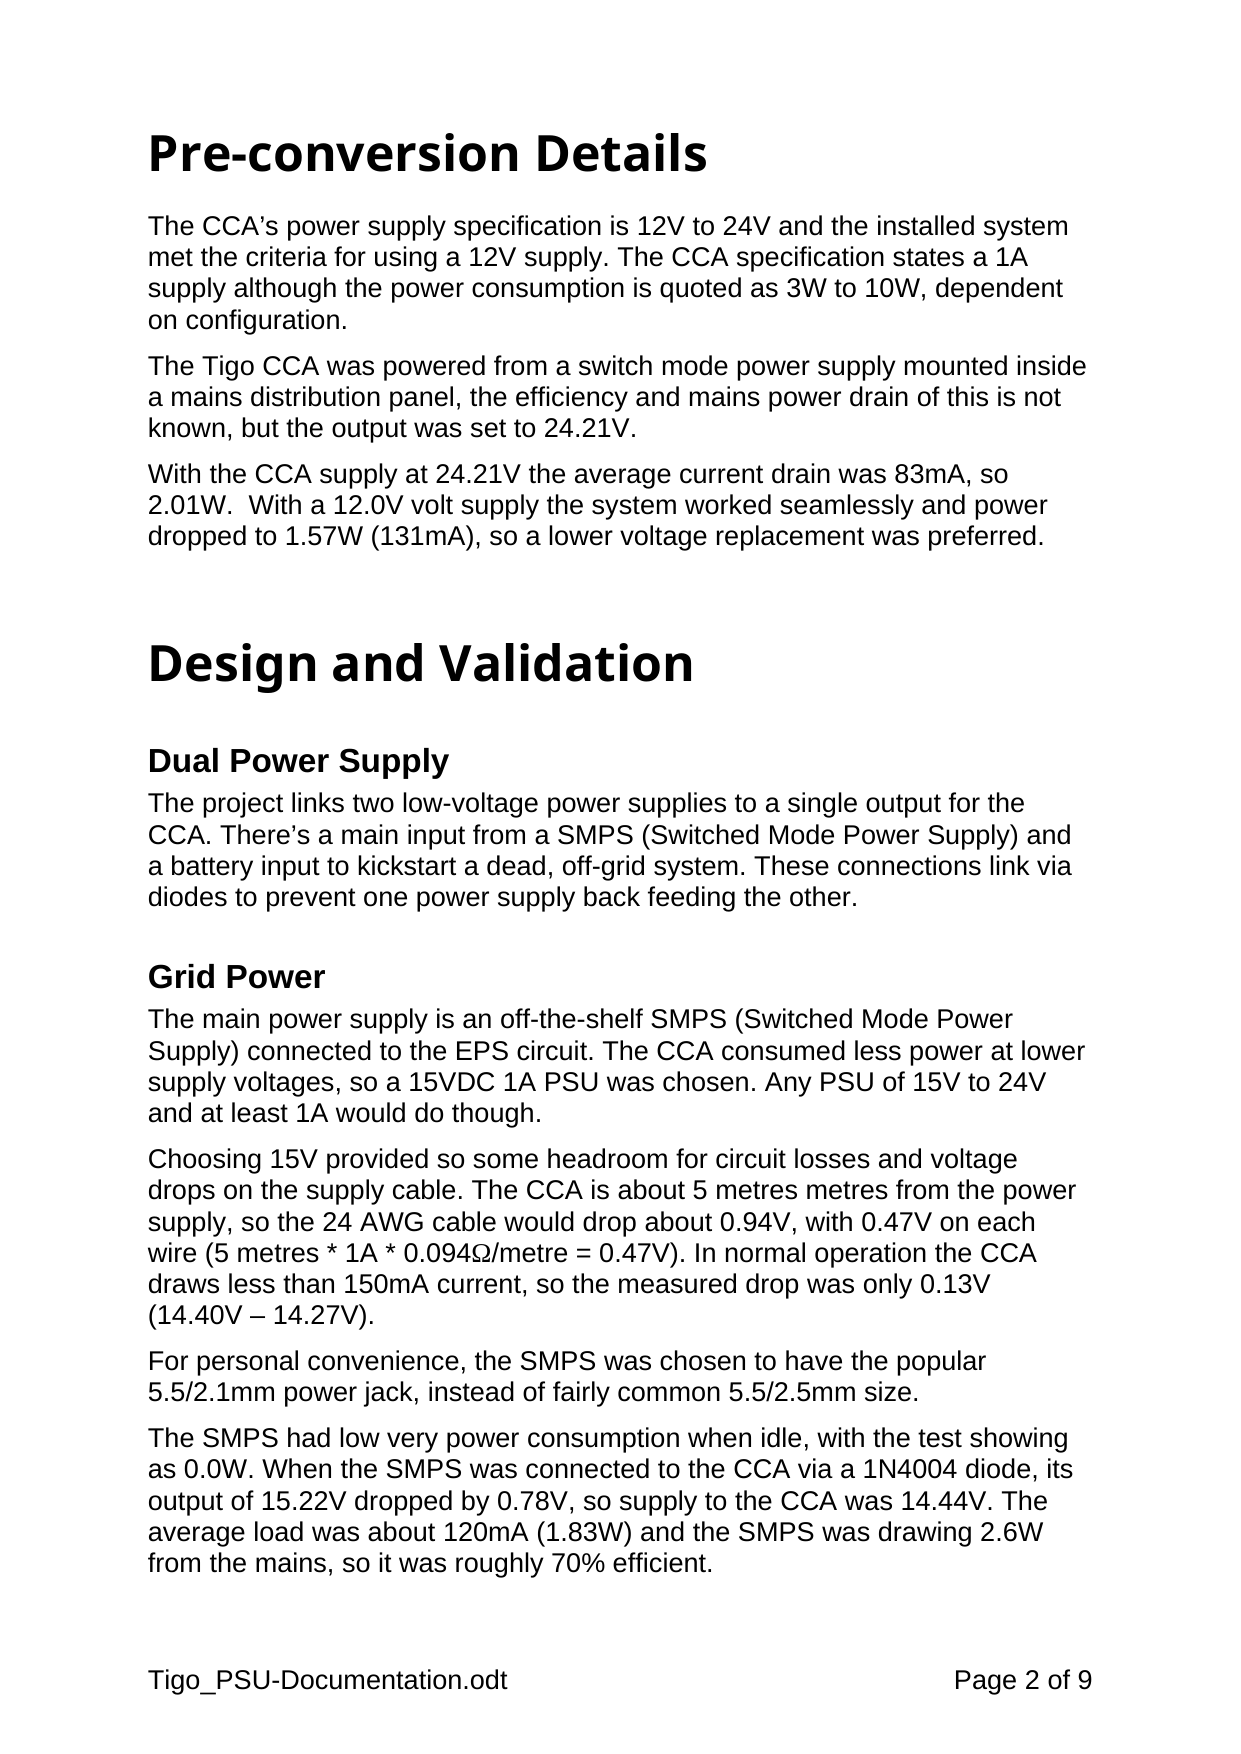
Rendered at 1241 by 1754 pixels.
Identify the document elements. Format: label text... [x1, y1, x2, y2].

text The project links two low-voltage power supplies to a single output for the CCA. There’s a main input from a SMPS (Switched Mode Power Supply) and a battery input to kickstart a dead, off-grid system. These connections link via diodes to prevent one power supply back feeding the other. [148, 787, 1093, 912]
text With the CCA supply at 24.21V the average current drain was 83mA, so 2.01W. With a 12.0V volt supply the system worked seamlessly and power dropped to 1.57W (131mA), so a lower voltage replacement was preferred. [148, 458, 1093, 552]
text The CCA’s power supply specification is 12V to 24V and the installed system met the criteria for using a 12V supply. The CCA specification states a 1A supply although the power consumption is quoted as 3W to 10W, dependent on configuration. [148, 210, 1093, 335]
text The main power supply is an off-the-shelf SMPS (Switched Mode Power Supply) connected to the EPS circuit. The CCA consumed less power at lower supply voltages, so a 15VDC 1A PSU was chosen. Any PSU of 15V to 24V and at least 1A would do though. [148, 1003, 1093, 1128]
subtitle Grid Power [148, 957, 1093, 995]
text Choosing 15V provided so some headroom for circuit losses and voltage drops on the supply cable. The CCA is about 5 metres metres from the power supply, so the 24 AWG cable would drop about 0.94V, with 0.47V on each wire (5 metres * 1A * 0.094Ω/metre = 0.47V). In normal operation the CCA draws less than 150mA current, so the measured drop was only 0.13V (14.40V – 14.27V). [148, 1143, 1093, 1331]
subtitle Pre-conversion Details [148, 118, 1093, 186]
text The SMPS had low very power consumption when idle, with the test showing as 0.0W. When the SMPS was connected to the CCA via a 1N4004 diode, its output of 15.22V dropped by 0.78V, so supply to the CCA was 14.44V. The average load was about 120mA (1.83W) and the SMPS was drawing 2.6W from the mains, so it was roughly 70% efficient. [148, 1422, 1093, 1578]
text For personal convenience, the SMPS was chosen to have the popular 5.5/2.1mm power jack, instead of fairly common 5.5/2.5mm size. [148, 1345, 1093, 1408]
subtitle Design and Validation [148, 628, 1093, 696]
subtitle Dual Power Supply [148, 741, 1093, 779]
text The Tigo CCA was powered from a switch mode power supply mounted inside a mains distribution panel, the efficiency and mains power drain of this is not known, but the output was set to 24.21V. [148, 349, 1093, 443]
